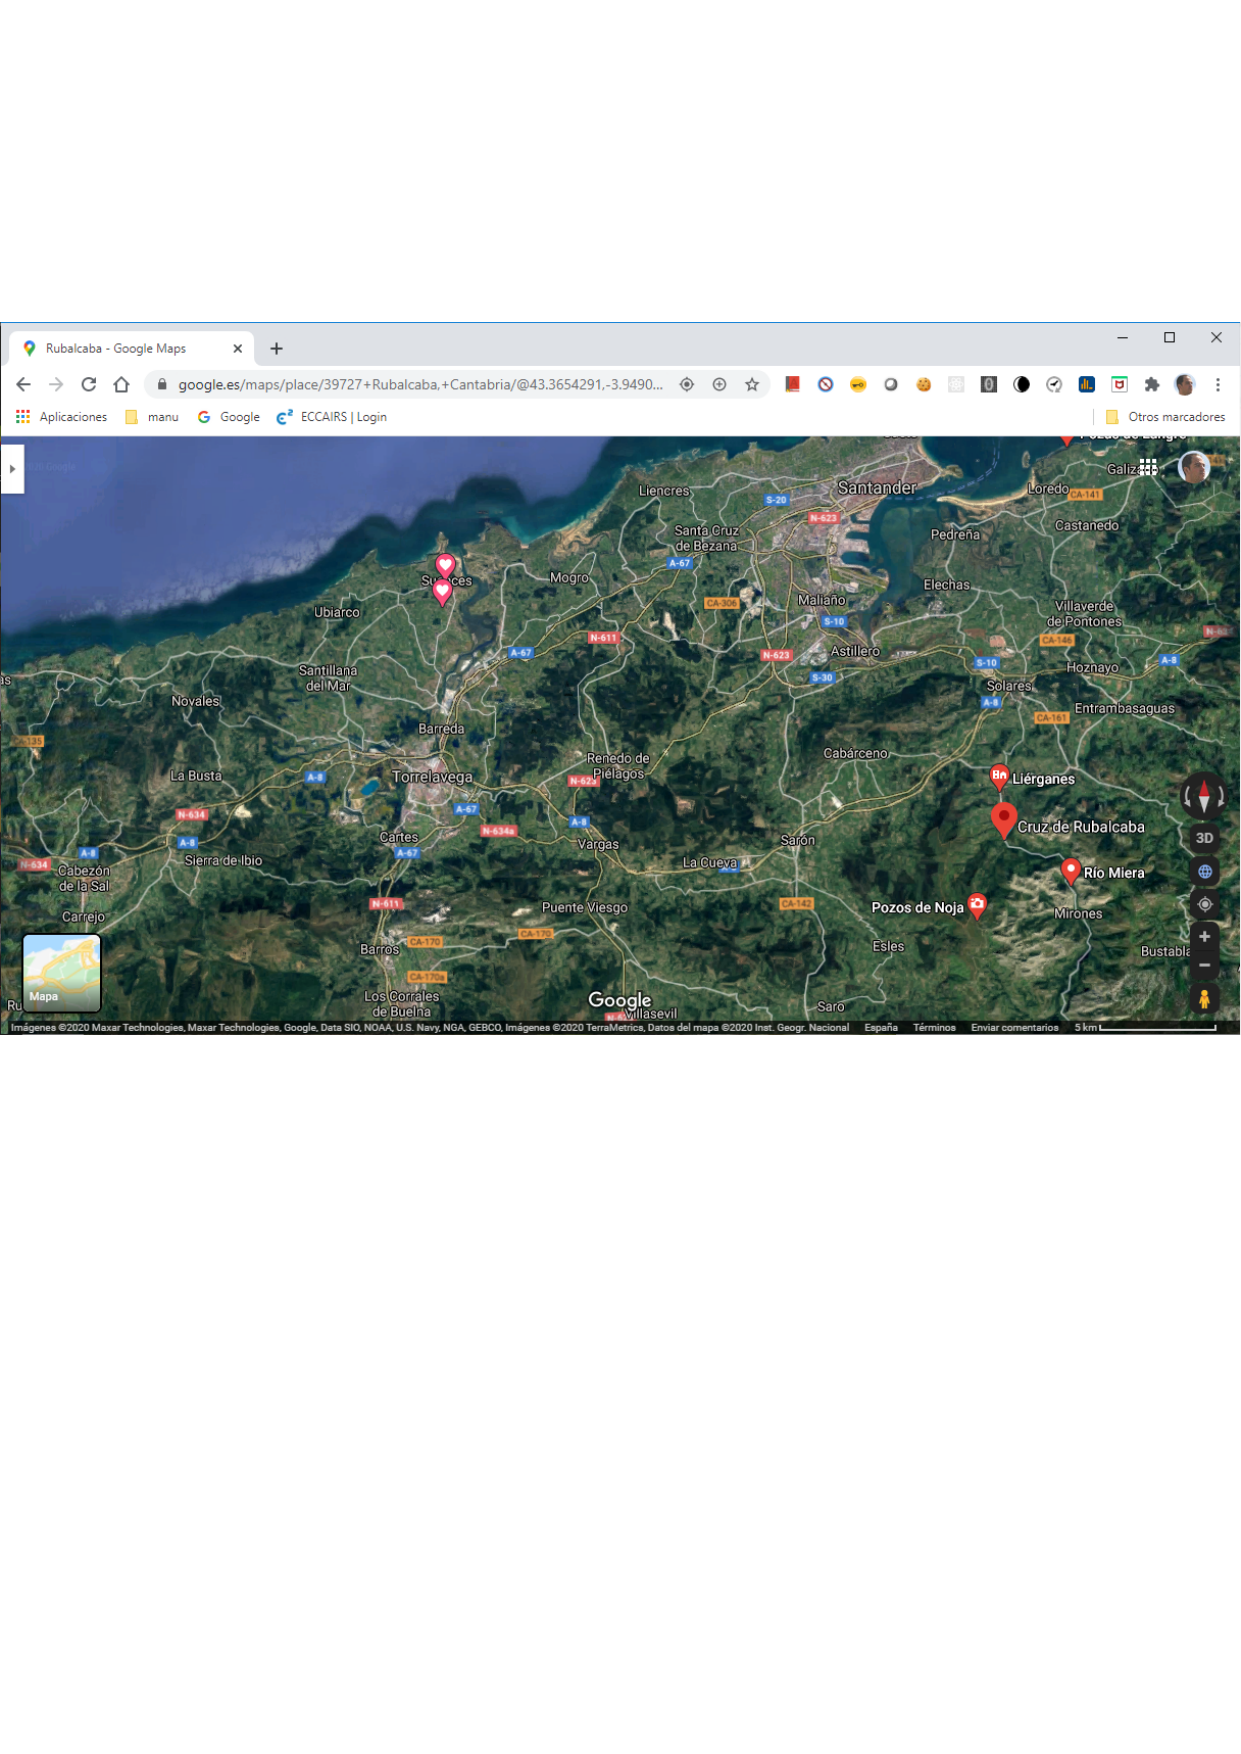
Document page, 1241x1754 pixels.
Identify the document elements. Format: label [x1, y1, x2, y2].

picture [0, 322, 1241, 1035]
